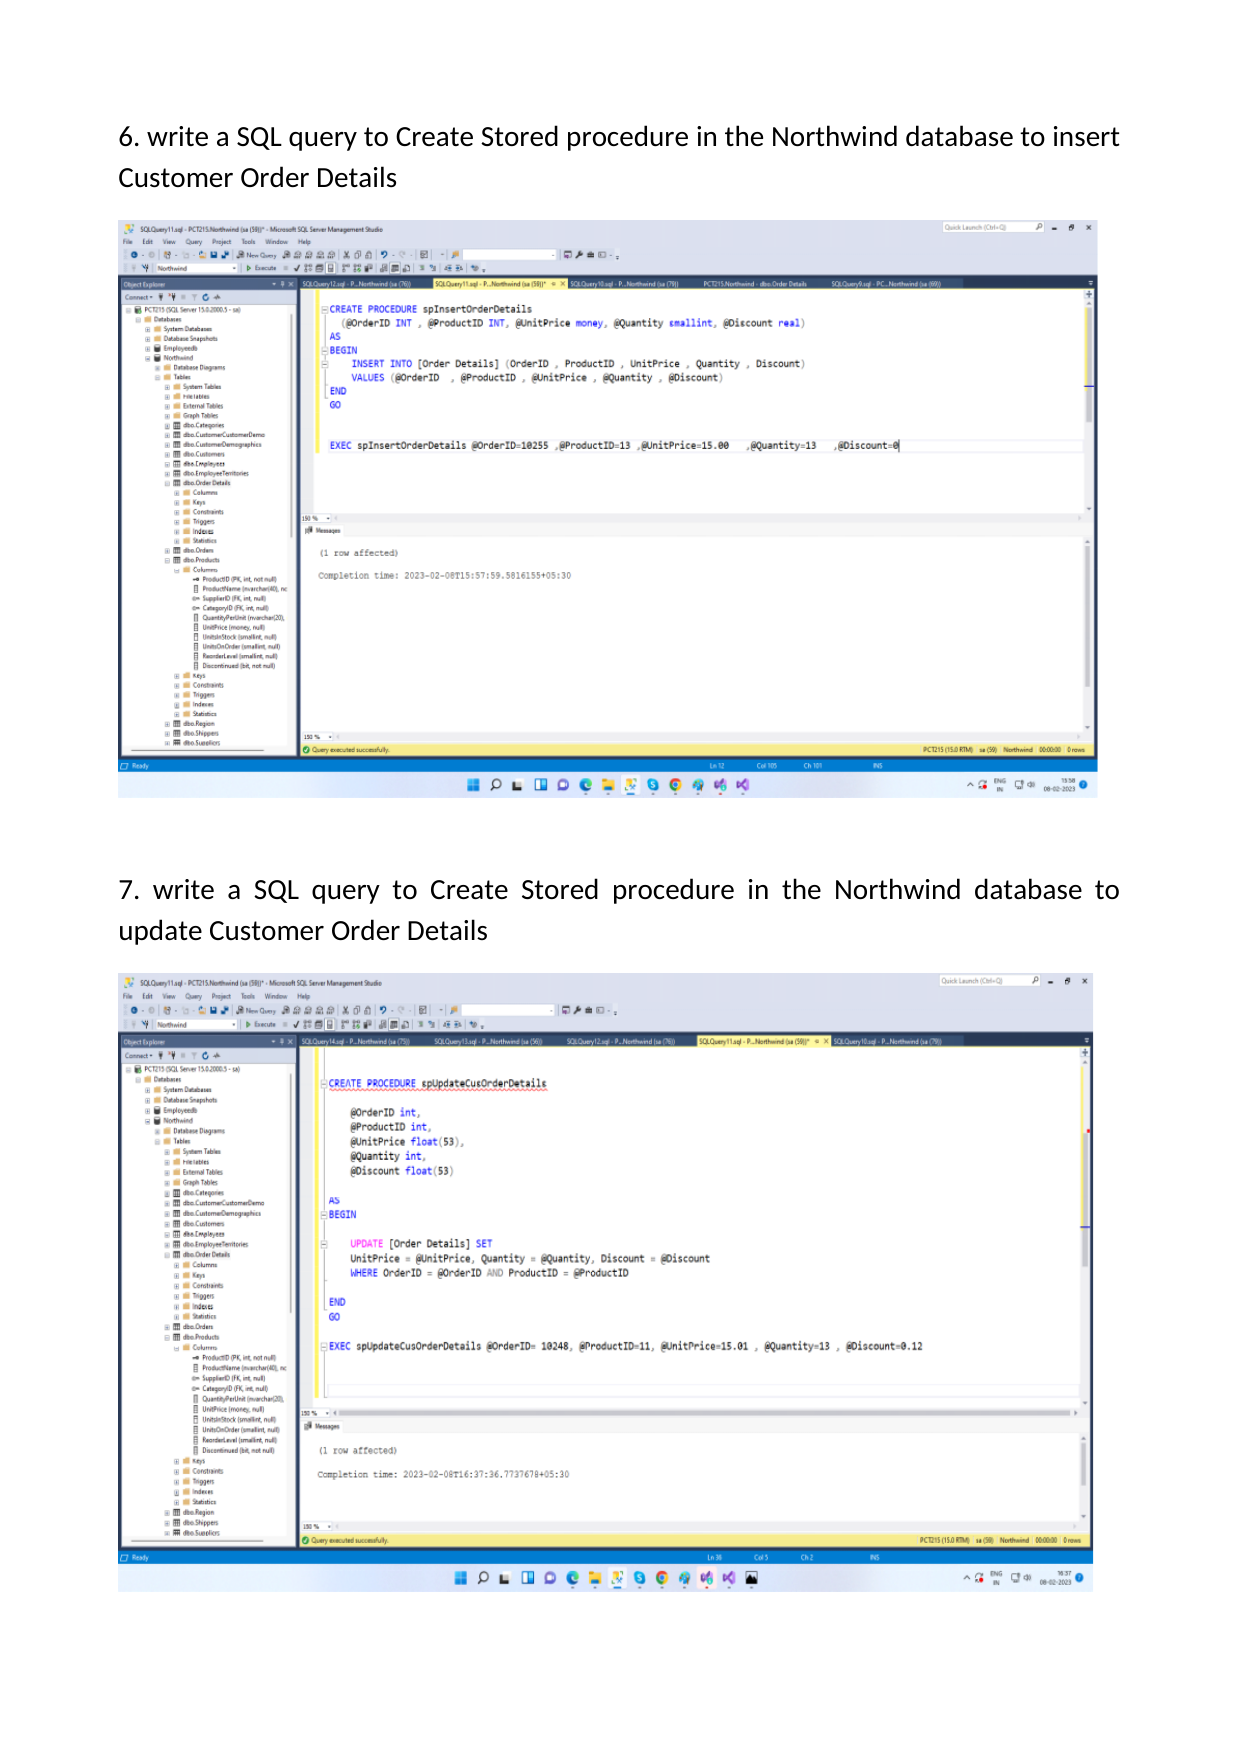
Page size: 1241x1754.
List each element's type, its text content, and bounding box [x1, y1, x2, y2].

text 6. write a SQL query to Create Stored procedure in the Northwind database to insert Customer Order Details [118, 118, 1122, 195]
text 7. write a SQL query to Create Stored procedure in the Northwind database to update Customer Order Details [118, 871, 1122, 948]
